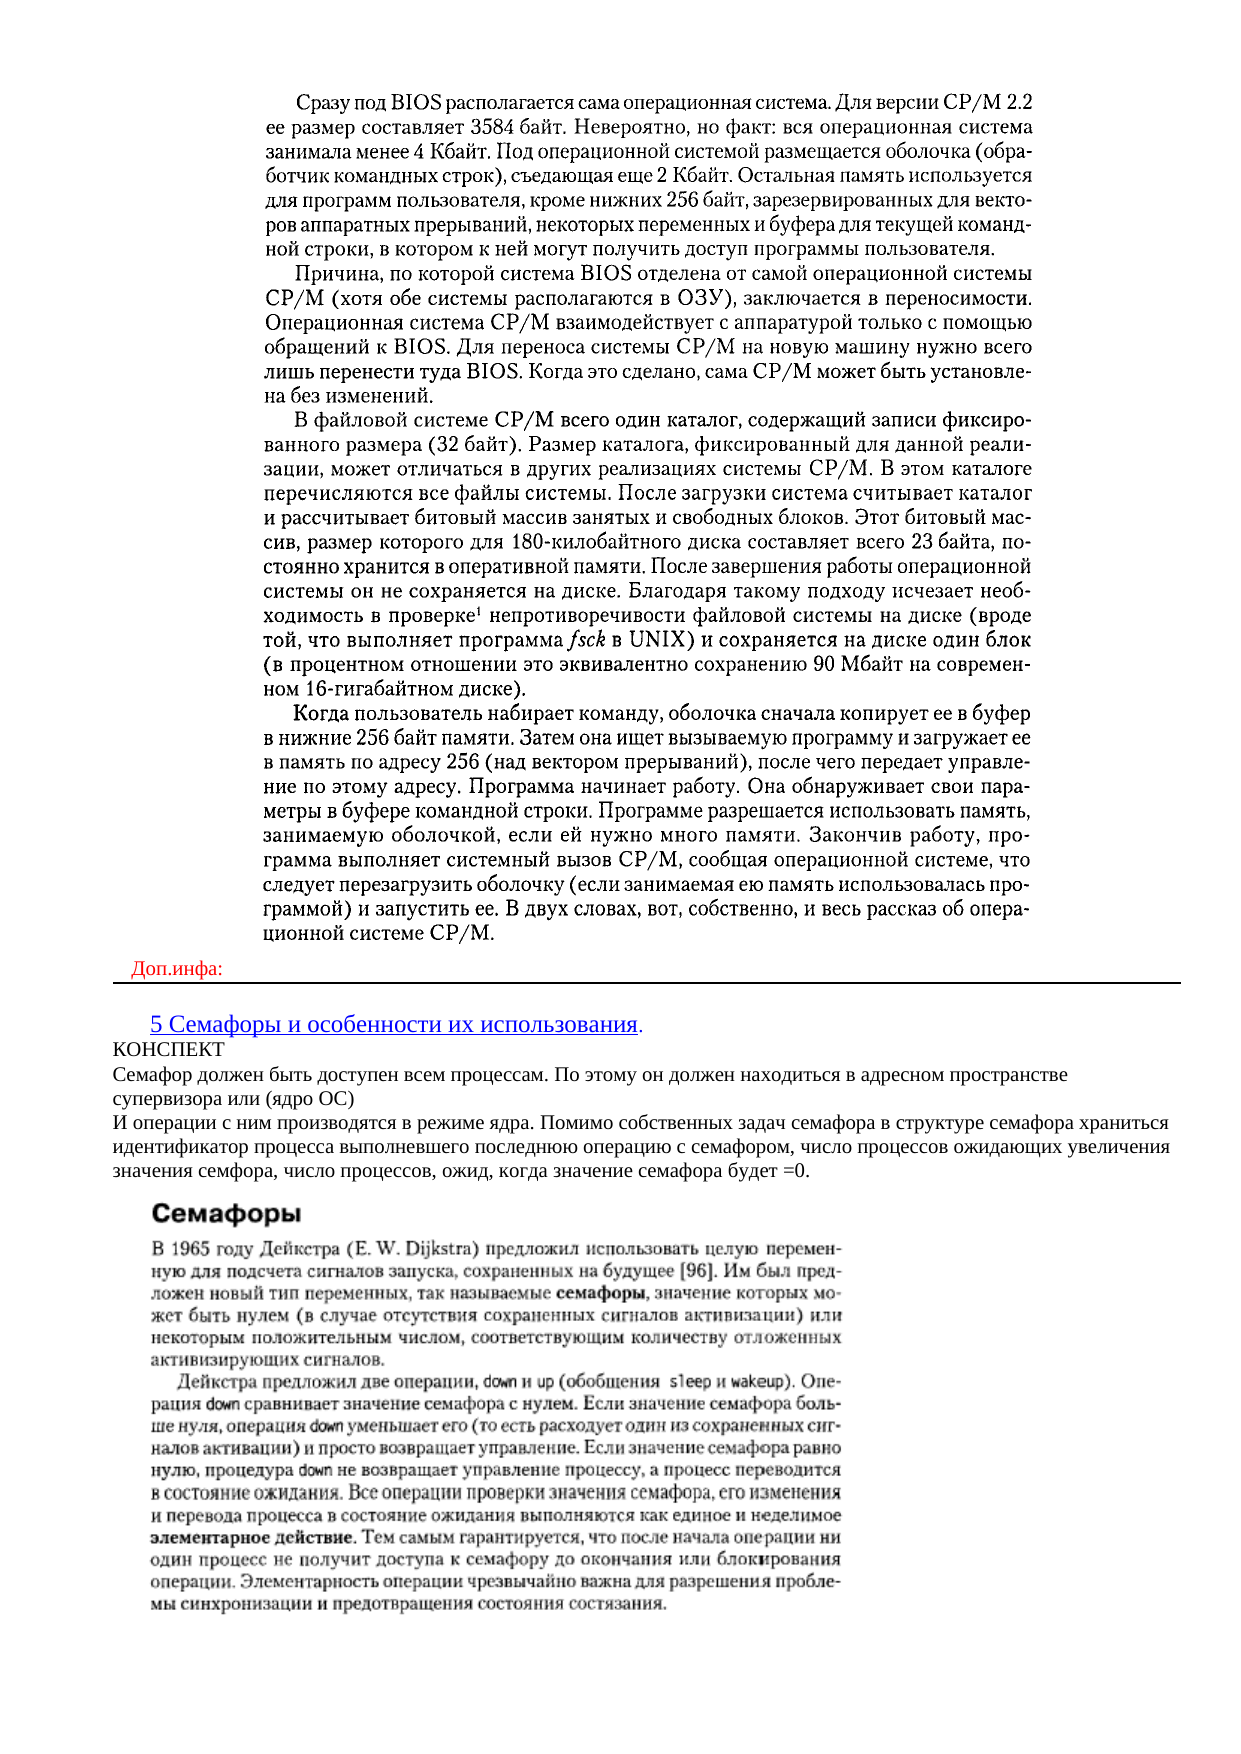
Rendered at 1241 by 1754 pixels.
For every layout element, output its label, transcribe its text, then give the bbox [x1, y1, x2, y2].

text И операции с ним производятся в режиме ядра. Помимо собственных задач семафора в структуре семафора храниться идентификатор процесса выполневшего последнюю операцию с семафором, число процессов ожидающих увеличения значения семфора, число процессов, ожид, когда значение семафора будет =0. [112, 1109, 1181, 1182]
text 5 Семафоры и особенности их использования. [150, 1009, 1181, 1037]
text КОНСПЕКТ [112, 1037, 1181, 1061]
text Доп.инфа: [112, 956, 1181, 984]
text Семафор должен быть доступен всем процессам. По этому он должен находиться в адресном пространстве супервизора или (ядро ОС) [112, 1061, 1181, 1109]
